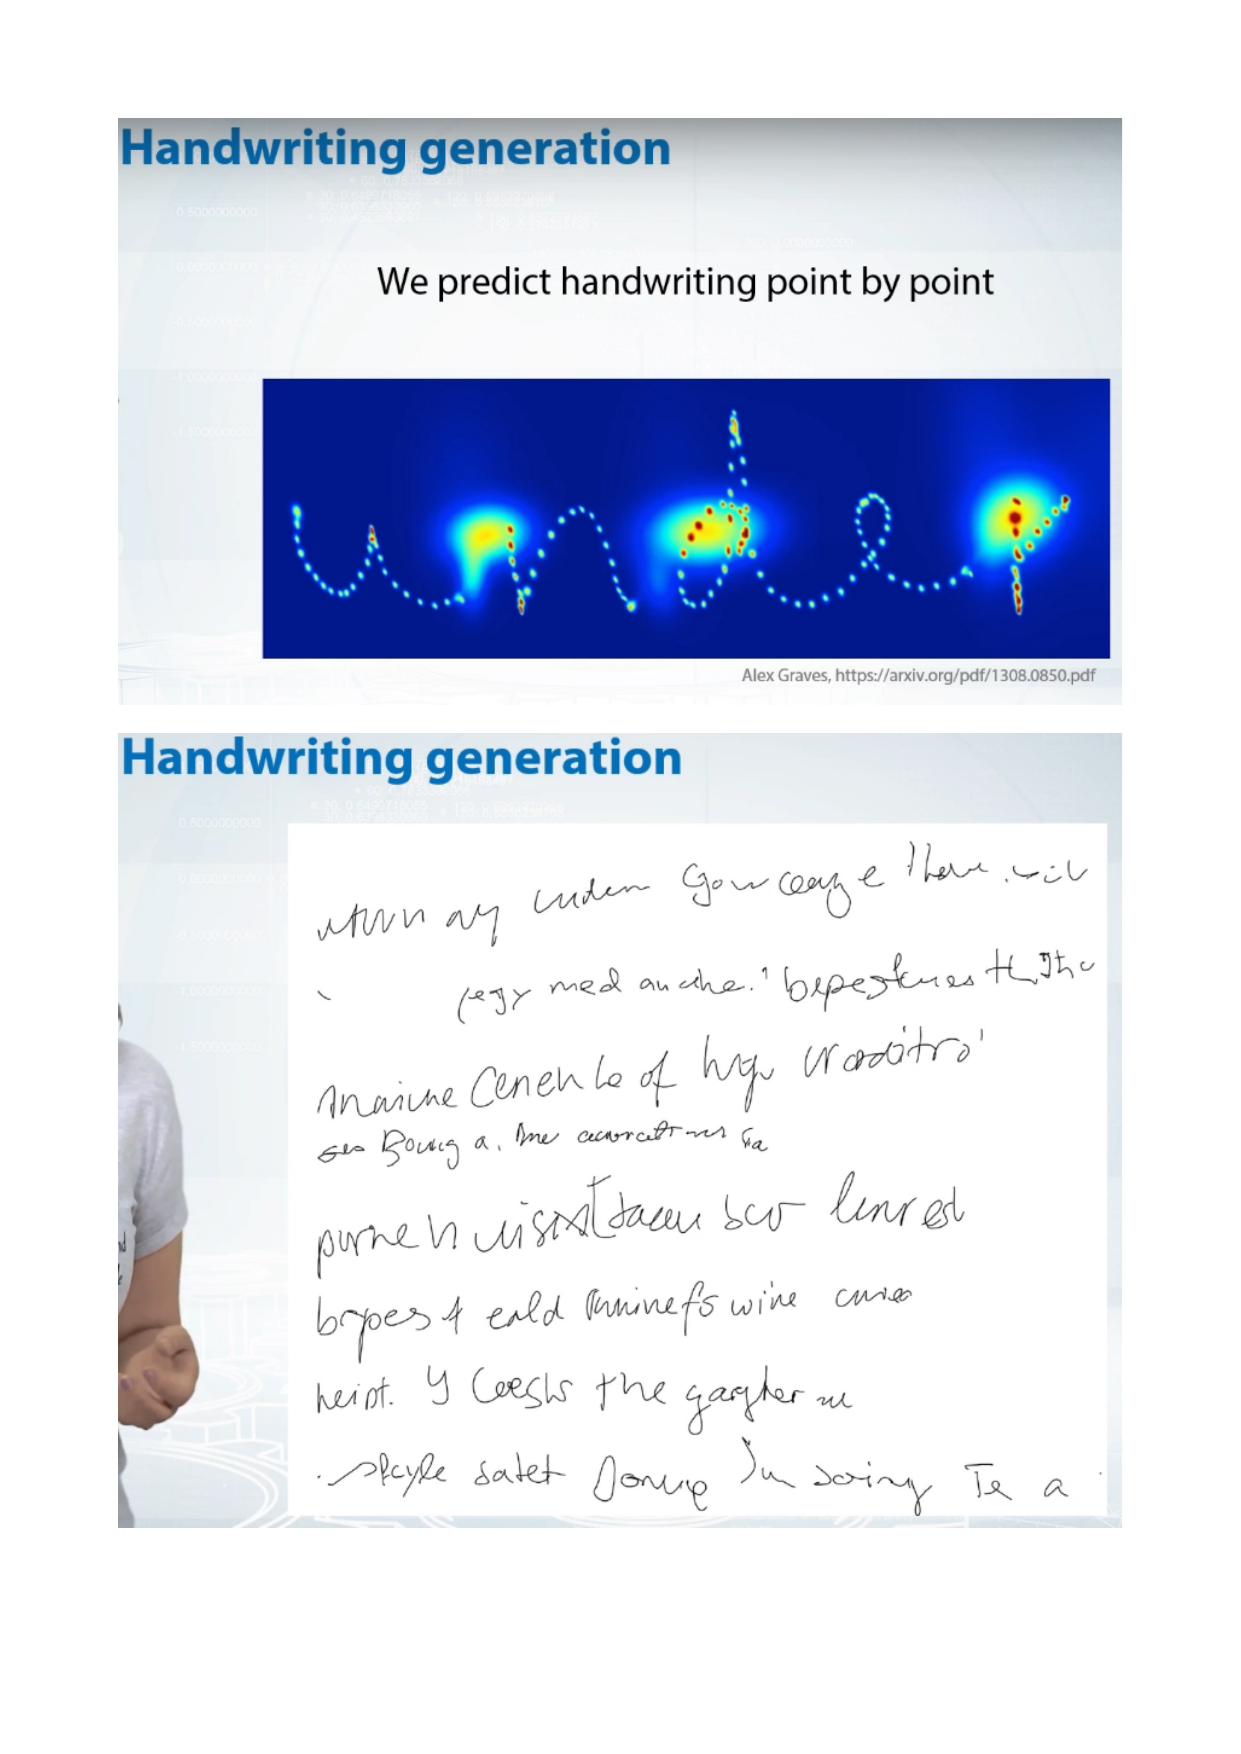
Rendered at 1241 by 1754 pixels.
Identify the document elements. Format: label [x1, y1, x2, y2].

picture [118, 733, 1123, 1528]
picture [118, 118, 1123, 705]
